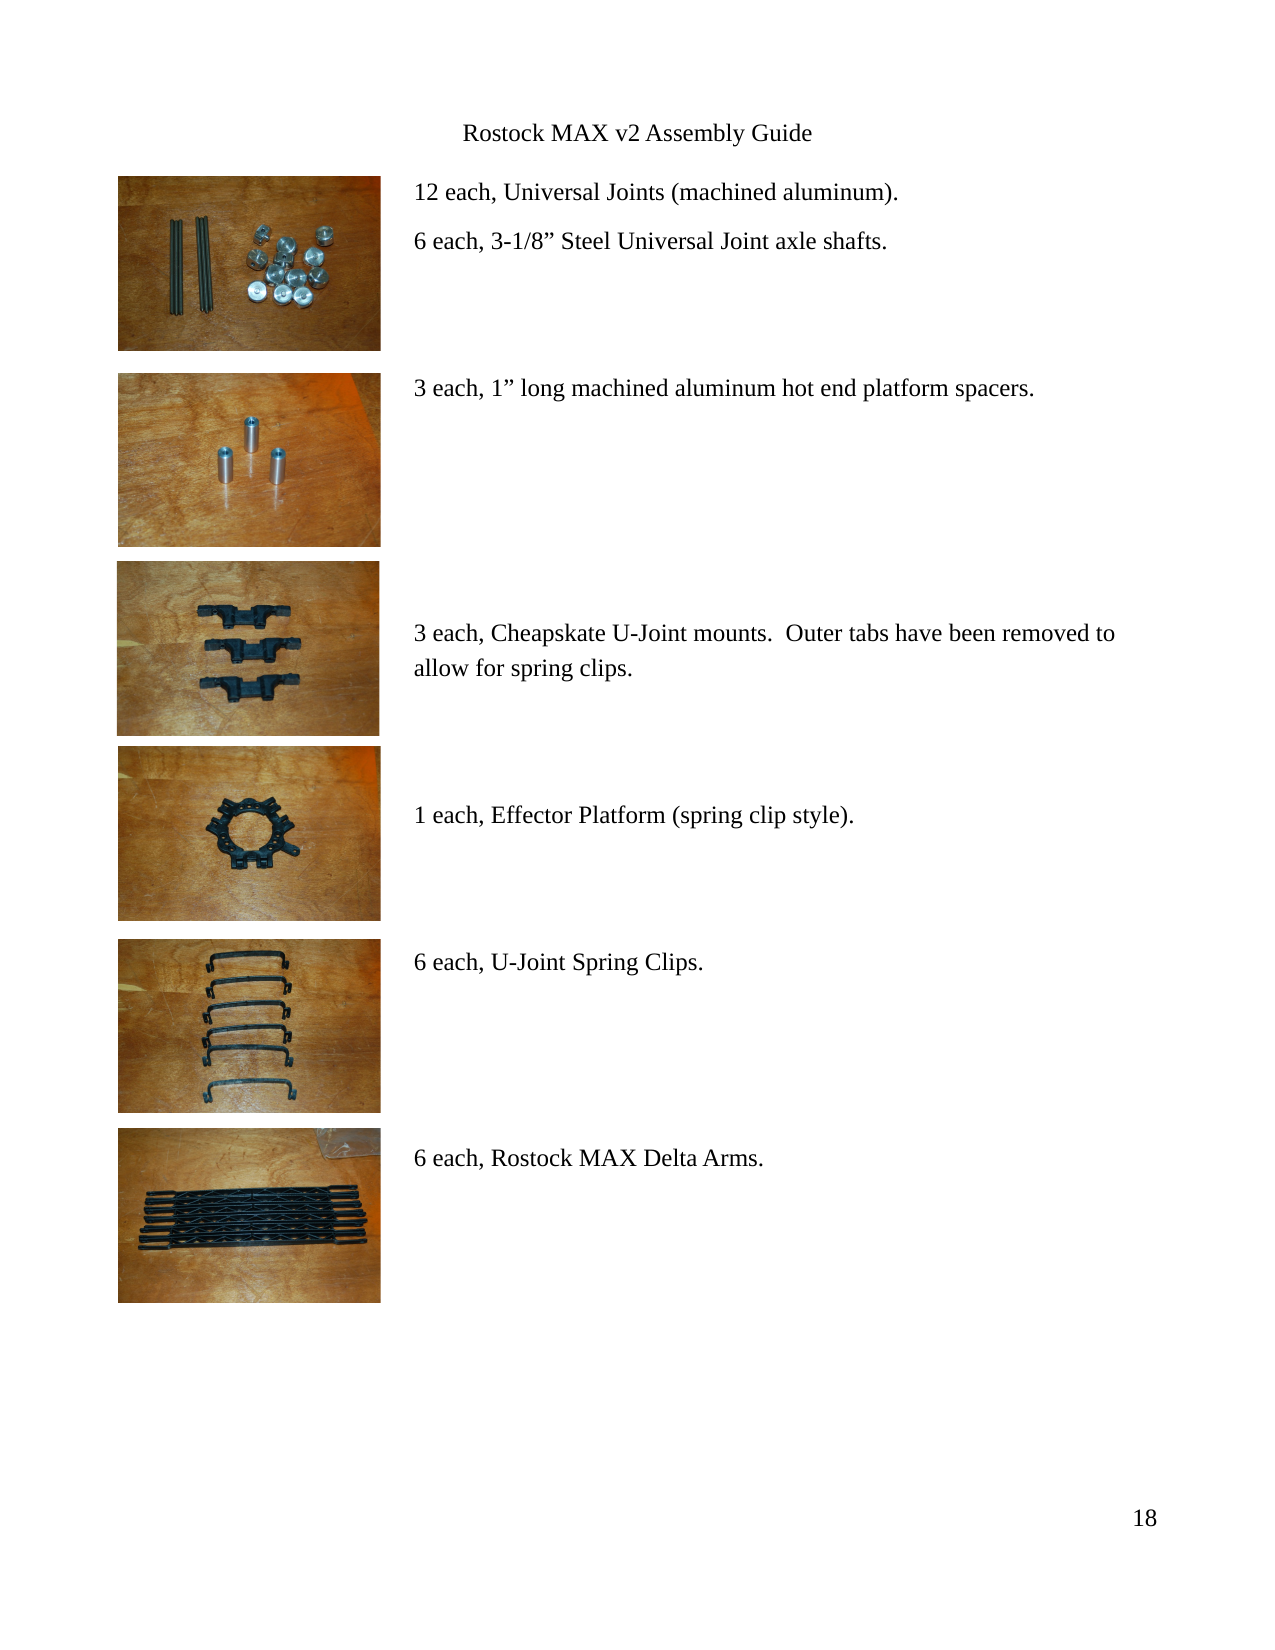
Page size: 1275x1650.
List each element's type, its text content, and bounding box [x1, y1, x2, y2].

picture [118, 1128, 381, 1303]
text 6 each, U-Joint Spring Clips. [381, 947, 1157, 976]
picture [118, 939, 381, 1113]
text 1 each, Effector Platform (spring clip style). [381, 800, 1157, 829]
picture [116, 561, 380, 736]
text 12 each, Universal Joints (machined aluminum). [381, 177, 1157, 206]
text 3 each, Cheapskate U-Joint mounts. Outer tabs have been removed to allow for spring clips. [380, 618, 1157, 682]
text 6 each, Rostock MAX Delta Arms. [381, 1143, 1157, 1172]
text 3 each, 1” long machined aluminum hot end platform spacers. [381, 373, 1157, 402]
text 6 each, 3-1/8” Steel Universal Joint axle shafts. [381, 226, 1157, 255]
picture [118, 373, 381, 547]
picture [118, 746, 381, 921]
picture [118, 176, 381, 351]
